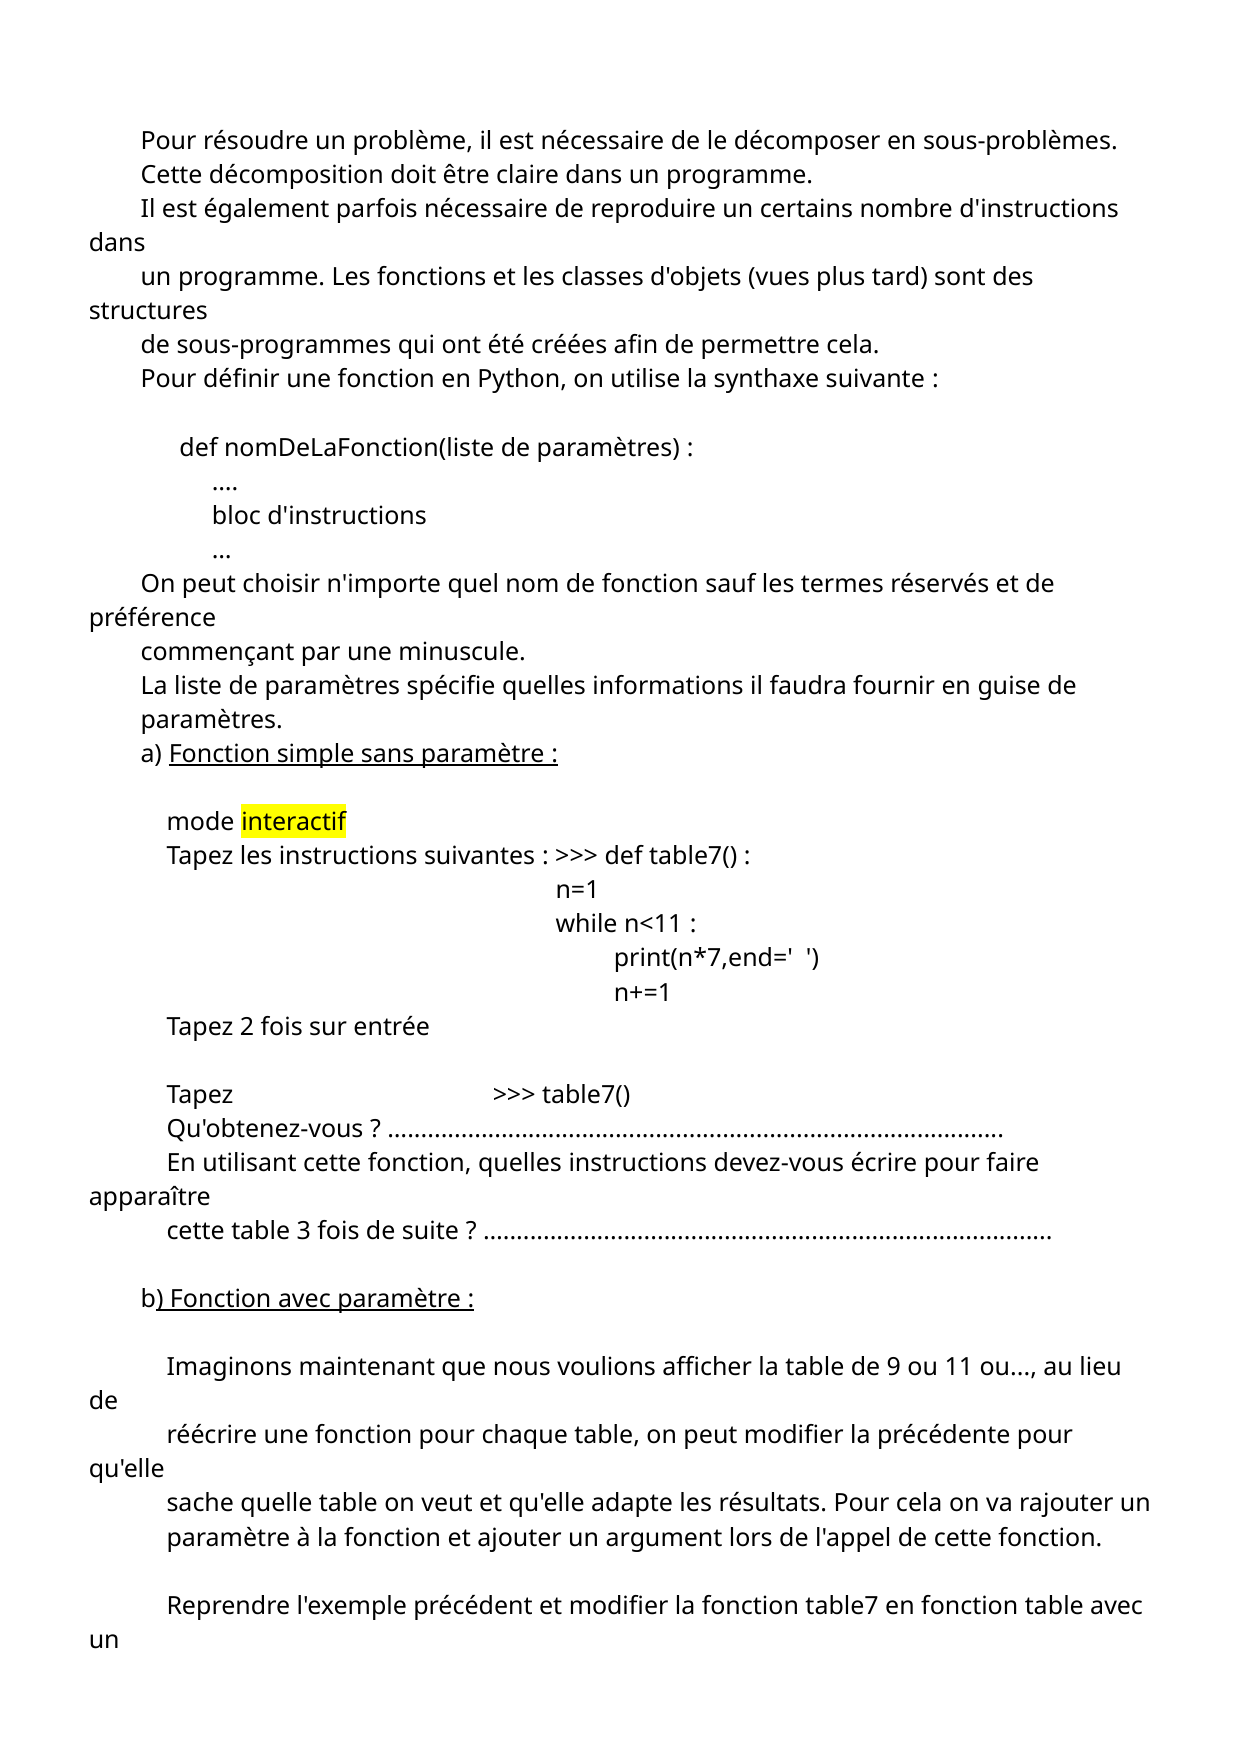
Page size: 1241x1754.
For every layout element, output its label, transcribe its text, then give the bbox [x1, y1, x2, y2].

text Tapez 2 fois sur entrée [88, 1008, 1152, 1042]
text On peut choisir n'importe quel nom de fonction sauf les termes réservés et de préférence [88, 565, 1152, 633]
text réécrire une fonction pour chaque table, on peut modifier la précédente pour qu'elle [88, 1417, 1152, 1485]
text Reprendre l'exemple précédent et modifier la fonction table7 en fonction table avec un [88, 1587, 1152, 1655]
text print(n*7,end=' ') [88, 940, 1152, 974]
text Pour résoudre un problème, il est nécessaire de le décomposer en sous-problèmes. [88, 123, 1152, 157]
text bloc d'instructions [88, 497, 1152, 531]
text while n<11 : [88, 906, 1152, 940]
text Pour définir une fonction en Python, on utilise la synthaxe suivante : [88, 361, 1152, 395]
text Qu'obtenez-vous ? …......................................................................................... [88, 1110, 1152, 1144]
text Imaginons maintenant que nous voulions afficher la table de 9 ou 11 ou..., au lieu de [88, 1349, 1152, 1417]
text un programme. Les fonctions et les classes d'objets (vues plus tard) sont des structures [88, 259, 1152, 327]
text commençant par une minuscule. [88, 633, 1152, 668]
text n+=1 [88, 974, 1152, 1008]
text paramètre à la fonction et ajouter un argument lors de l'appel de cette fonction. [88, 1519, 1152, 1553]
text Tapez les instructions suivantes : >>> def table7() : [88, 838, 1152, 872]
text paramètres. [88, 702, 1152, 736]
text de sous-programmes qui ont été créées afin de permettre cela. [88, 327, 1152, 361]
text mode interactif [88, 804, 1152, 838]
text …. [88, 463, 1152, 497]
text b) Fonction avec paramètre : [88, 1281, 1152, 1315]
text def nomDeLaFonction(liste de paramètres) : [88, 429, 1152, 463]
text n=1 [88, 872, 1152, 906]
text En utilisant cette fonction, quelles instructions devez-vous écrire pour faire apparaître [88, 1144, 1152, 1213]
text … [88, 531, 1152, 565]
text Cette décomposition doit être claire dans un programme. [88, 157, 1152, 191]
text La liste de paramètres spécifie quelles informations il faudra fournir en guise de [88, 668, 1152, 702]
text sache quelle table on veut et qu'elle adapte les résultats. Pour cela on va rajouter un [88, 1485, 1152, 1519]
text Tapez >>> table7() [88, 1076, 1152, 1110]
text cette table 3 fois de suite ? ….................................................................................. [88, 1213, 1152, 1247]
text a) Fonction simple sans paramètre : [88, 736, 1152, 770]
text Il est également parfois nécessaire de reproduire un certains nombre d'instructions dans [88, 191, 1152, 259]
